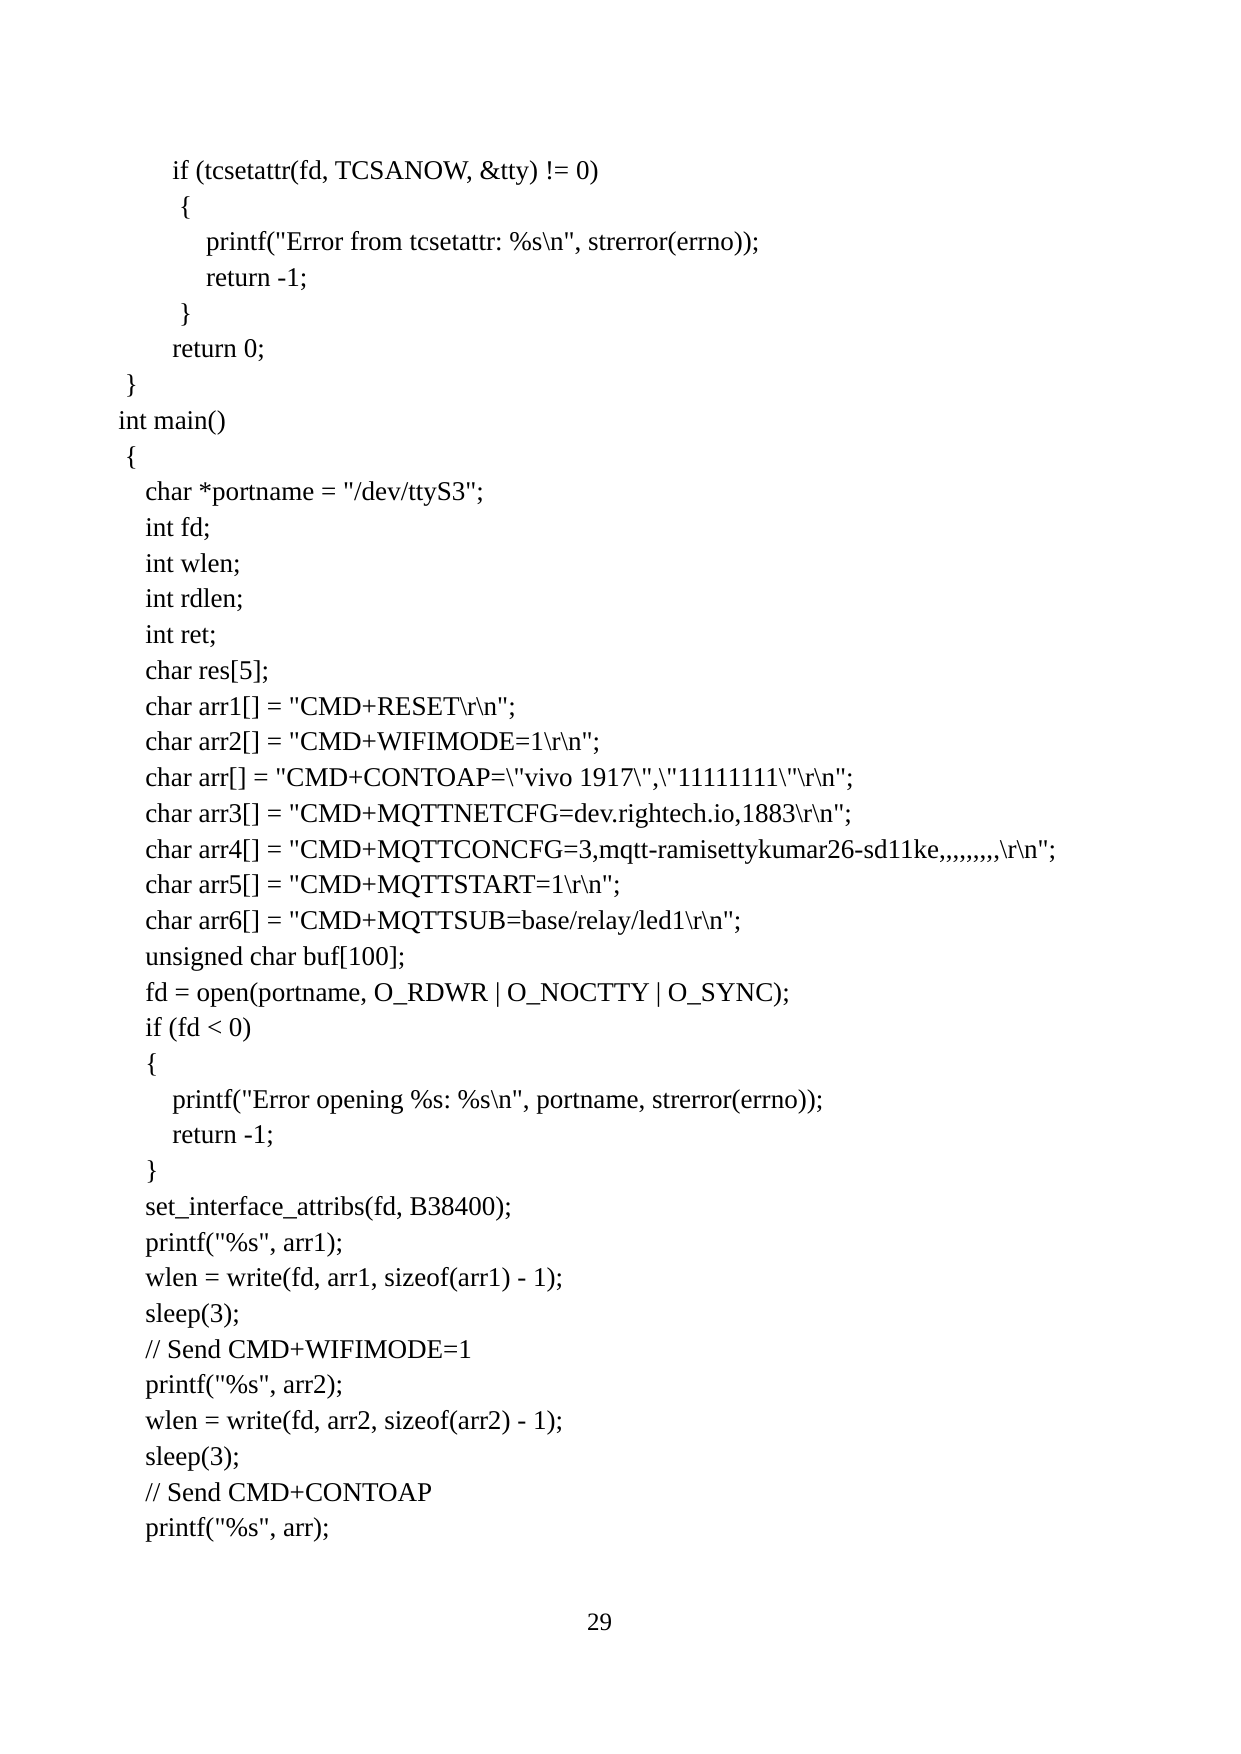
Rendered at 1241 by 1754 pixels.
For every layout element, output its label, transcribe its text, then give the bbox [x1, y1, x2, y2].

text char arr[] = "CMD+CONTOAP=\"vivo 1917\",\"11111111\"\r\n"; [118, 761, 1122, 792]
text printf("%s", arr); [118, 1512, 1122, 1543]
text sleep(3); [118, 1297, 1122, 1328]
text char arr2[] = "CMD+WIFIMODE=1\r\n"; [118, 726, 1122, 757]
text printf("%s", arr2); [118, 1369, 1122, 1400]
text return -1; [118, 1118, 1122, 1150]
text int wlen; [118, 547, 1122, 578]
text char arr1[] = "CMD+RESET\r\n"; [118, 690, 1122, 721]
text printf("%s", arr1); [118, 1226, 1122, 1257]
text char arr5[] = "CMD+MQTTSTART=1\r\n"; [118, 868, 1122, 899]
text wlen = write(fd, arr1, sizeof(arr1) - 1); [118, 1261, 1122, 1293]
text printf("Error opening %s: %s\n", portname, strerror(errno)); [118, 1083, 1122, 1114]
text if (fd < 0) [118, 1011, 1122, 1042]
text } [118, 297, 1122, 328]
text int fd; [118, 511, 1122, 542]
text char arr3[] = "CMD+MQTTNETCFG=dev.rightech.io,1883\r\n"; [118, 797, 1122, 828]
text printf("Error from tcsetattr: %s\n", strerror(errno)); [118, 225, 1122, 256]
text sleep(3); [118, 1440, 1122, 1471]
text char arr4[] = "CMD+MQTTCONCFG=3,mqtt-ramisettykumar26-sd11ke,,,,,,,,,\r\n"; [118, 833, 1122, 864]
text char res[5]; [118, 654, 1122, 685]
text return 0; [118, 332, 1122, 364]
text unsigned char buf[100]; [118, 940, 1122, 971]
text fd = open(portname, O_RDWR | O_NOCTTY | O_SYNC); [118, 976, 1122, 1007]
text int ret; [118, 618, 1122, 649]
text if (tcsetattr(fd, TCSANOW, &tty) != 0) [118, 154, 1122, 185]
text { [118, 440, 1122, 471]
text } [118, 1154, 1122, 1185]
text set_interface_attribs(fd, B38400); [118, 1190, 1122, 1221]
text int rdlen; [118, 583, 1122, 614]
text char *portname = "/dev/ttyS3"; [118, 475, 1122, 507]
text return -1; [118, 261, 1122, 292]
text wlen = write(fd, arr2, sizeof(arr2) - 1); [118, 1404, 1122, 1436]
text // Send CMD+CONTOAP [118, 1476, 1122, 1507]
text } [118, 368, 1122, 399]
text // Send CMD+WIFIMODE=1 [118, 1333, 1122, 1364]
text { [118, 1047, 1122, 1078]
text char arr6[] = "CMD+MQTTSUB=base/relay/led1\r\n"; [118, 904, 1122, 935]
text { [118, 189, 1122, 221]
text int main() [118, 404, 1122, 435]
